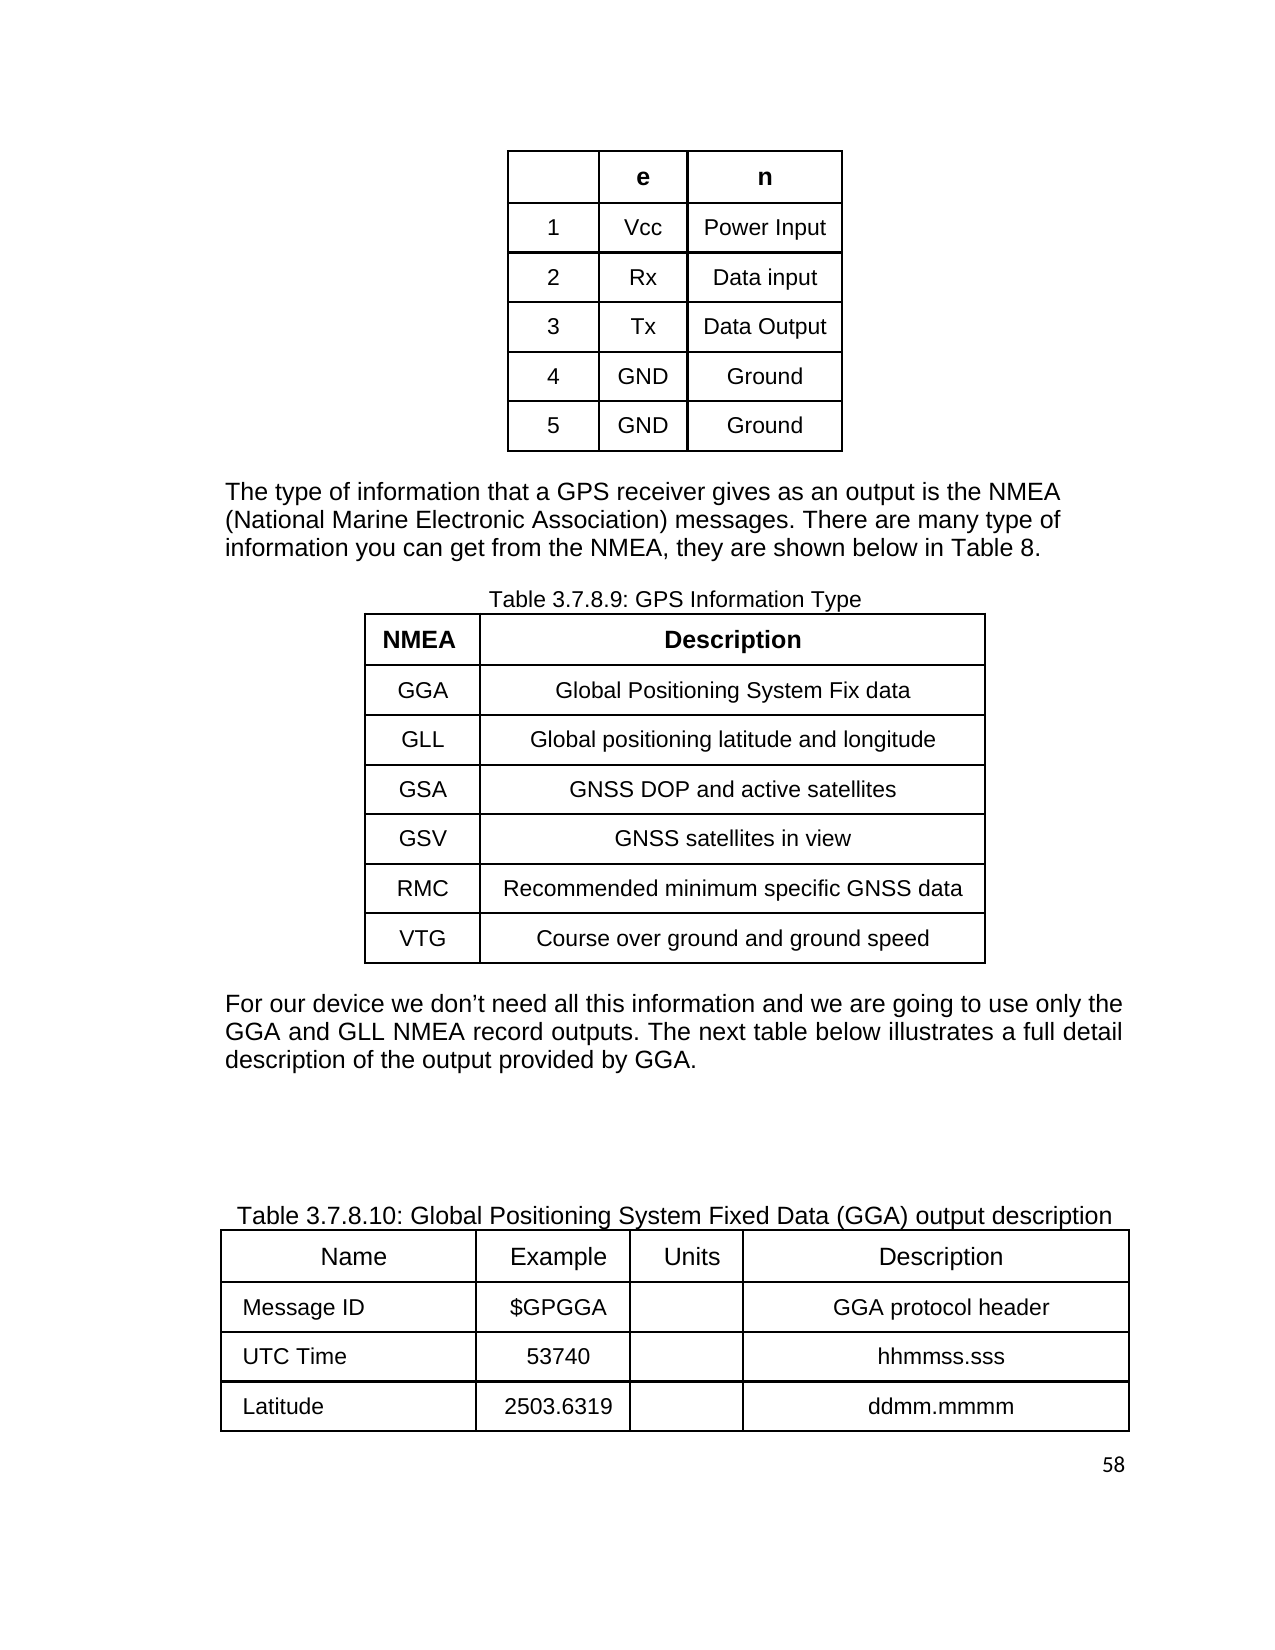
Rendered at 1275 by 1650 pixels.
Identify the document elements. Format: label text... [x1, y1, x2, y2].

table_cell Vcc [600, 204, 686, 251]
table_cell [631, 1383, 742, 1430]
table_cell GNSS satellites in view [481, 815, 984, 863]
table_cell GND [600, 353, 686, 400]
table_cell GSA [366, 766, 479, 813]
table_cell Message ID [222, 1283, 475, 1331]
text For our device we don’t need all this information and we are going to use only the GGA and GLL NMEA record outputs. The next table below illustrates a full detail description of the output provided by GGA. [225, 989, 1125, 1073]
table_header n [689, 152, 841, 202]
table_cell 2503.6319 [477, 1383, 629, 1430]
table_cell Data input [689, 254, 841, 301]
table_cell [631, 1283, 742, 1331]
table_cell 3 [509, 303, 598, 351]
table_cell Ground [689, 353, 841, 400]
table_cell Rx [600, 254, 686, 301]
table_header e [600, 152, 686, 202]
table_cell GLL [366, 716, 479, 763]
table_header Description [744, 1231, 1128, 1281]
table_cell ddmm.mmmm [744, 1383, 1128, 1430]
table_cell Ground [689, 402, 841, 450]
table_cell GGA protocol header [744, 1283, 1128, 1331]
table_cell 5 [509, 402, 598, 450]
table_cell GSV [366, 815, 479, 863]
table_cell 2 [509, 254, 598, 301]
text Table 3.7.8.10: Global Positioning System Fixed Data (GGA) output description [225, 1201, 1125, 1229]
table_header Units [631, 1231, 742, 1281]
table_cell Global Positioning System Fix data [481, 666, 984, 714]
table_header Name [222, 1231, 475, 1281]
table_cell Recommended minimum specific GNSS data [481, 865, 984, 912]
table_header Example [477, 1231, 629, 1281]
table_cell GND [600, 402, 686, 450]
text Table 3.7.8.9: GPS Information Type [225, 561, 1125, 612]
table_cell RMC [366, 865, 479, 912]
table_cell Tx [600, 303, 686, 351]
table_header Description [481, 615, 984, 664]
table_cell Global positioning latitude and longitude [481, 716, 984, 763]
table_cell GGA [366, 666, 479, 714]
table_cell Latitude [222, 1383, 475, 1430]
table_cell 4 [509, 353, 598, 400]
table_header [509, 152, 598, 202]
table_cell $GPGGA [477, 1283, 629, 1331]
table_cell 53740 [477, 1333, 629, 1380]
table_cell Power Input [689, 204, 841, 251]
table_cell [631, 1333, 742, 1380]
table_cell 1 [509, 204, 598, 251]
table_cell GNSS DOP and active satellites [481, 766, 984, 813]
table_cell VTG [366, 914, 479, 962]
table_cell hhmmss.sss [744, 1333, 1128, 1380]
table_cell UTC Time [222, 1333, 475, 1380]
text The type of information that a GPS receiver gives as an output is the NMEA (National Marine Electronic Association) messages. There are many type of information you can get from the NMEA, they are shown below in Table 8. [225, 477, 1125, 561]
table_cell Data Output [689, 303, 841, 351]
table_cell Course over ground and ground speed [481, 914, 984, 962]
table_header NMEA [366, 615, 479, 664]
